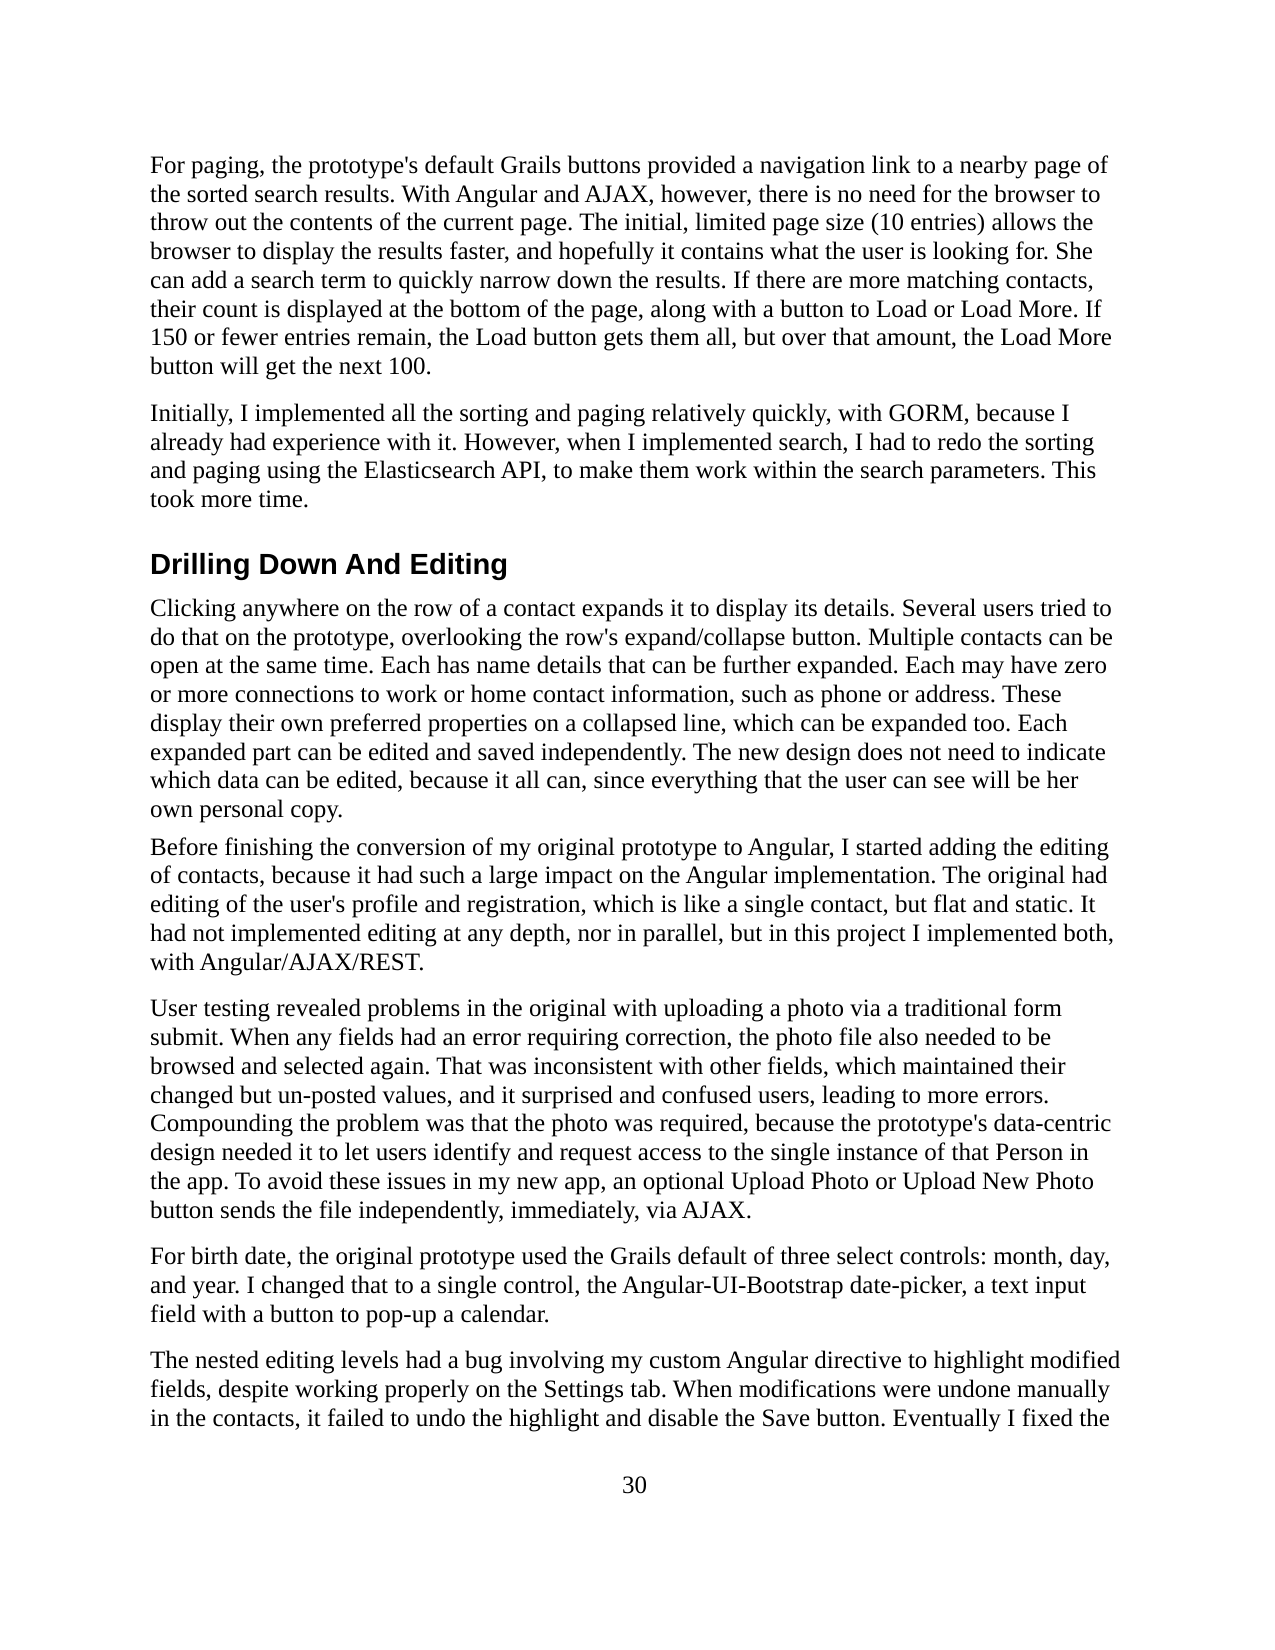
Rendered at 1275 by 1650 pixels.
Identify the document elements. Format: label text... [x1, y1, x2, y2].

text Before finishing the conversion of my original prototype to Angular, I started adding the editing of contacts, because it had such a large impact on the Angular implementation. The original had editing of the user's profile and registration, which is like a single contact, but flat and static. It had not implemented editing at any depth, nor in parallel, but in this project I implemented both, with Angular/AJAX/REST. [150, 832, 1125, 976]
text The nested editing levels had a bug involving my custom Angular directive to highlight modified fields, despite working properly on the Settings tab. When modifications were undone manually in the contacts, it failed to undo the highlight and disable the Save button. Eventually I fixed the [150, 1346, 1125, 1432]
subtitle Drilling Down And Editing [150, 547, 1125, 580]
text User testing revealed problems in the original with uploading a photo via a traditional form submit. When any fields had an error requiring correction, the photo file also needed to be browsed and selected again. That was inconsistent with other fields, which maintained their changed but un-posted values, and it surprised and confused users, leading to more errors. Compounding the problem was that the photo was required, because the prototype's data-centric design needed it to let users identify and request access to the single instance of that Person in the app. To avoid these issues in my new app, an optional Upload Photo or Upload New Photo button sends the file independently, immediately, via AJAX. [150, 993, 1125, 1223]
text For birth date, the original prototype used the Grails default of three select controls: month, day, and year. I changed that to a single control, the Angular-UI-Bootstrap date-picker, a text input field with a button to pop-up a calendar. [150, 1241, 1125, 1328]
text Initially, I implemented all the sorting and paging relatively quickly, with GORM, because I already had experience with it. However, when I implemented search, I had to redo the sorting and paging using the Elasticsearch API, to make them work within the search parameters. This took more time. [150, 398, 1125, 513]
text Clicking anywhere on the row of a contact expands it to display its details. Several users tried to do that on the prototype, overlooking the row's expand/collapse button. Multiple contacts can be open at the same time. Each has name details that can be further expanded. Each may have zero or more connections to work or home contact information, such as phone or address. These display their own preferred properties on a collapsed line, which can be expanded too. Each expanded part can be edited and saved independently. The new design does not need to indicate which data can be edited, because it all can, since everything that the user can see will be her own personal copy. [150, 593, 1125, 823]
text For paging, the prototype's default Grails buttons provided a navigation link to a nearby page of the sorted search results. With Angular and AJAX, however, there is no need for the browser to throw out the contents of the current page. The initial, limited page size (10 entries) allows the browser to display the results faster, and hopefully it contains what the user is looking for. She can add a search term to quickly narrow down the results. If there are more matching contacts, their count is displayed at the bottom of the page, along with a button to Load or Load More. If 150 or fewer entries remain, the Load button gets them all, but over that amount, the Load More button will get the next 100. [150, 150, 1125, 380]
